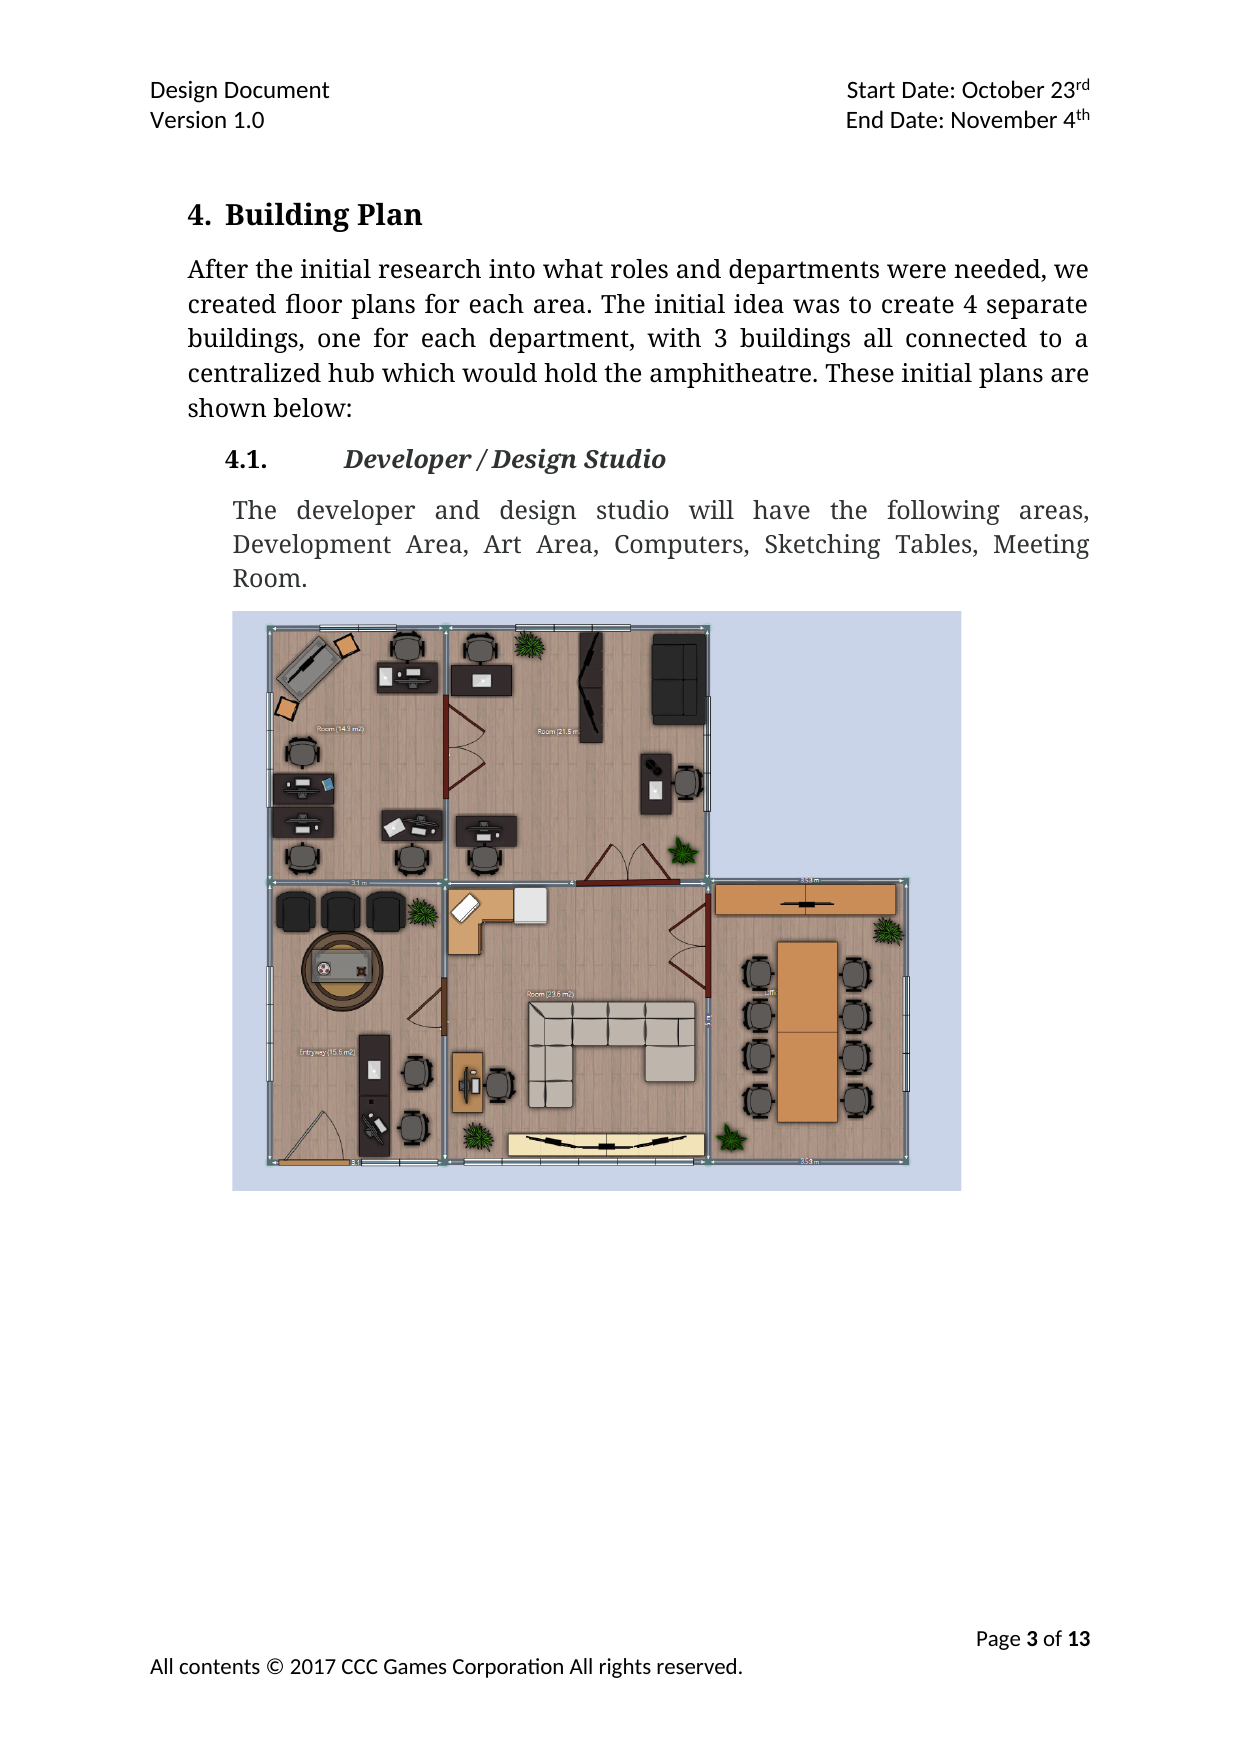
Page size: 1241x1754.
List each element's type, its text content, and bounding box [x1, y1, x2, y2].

list Building Plan [187, 195, 1090, 234]
list The developer and design studio will have the following areas, Development Area, Art Area, Computers, Sketching Tables, Meeting Room. [232, 493, 1090, 595]
list Developer / Design Studio [225, 442, 1090, 476]
text After the initial research into what roles and departments were needed, we created floor plans for each area. The initial idea was to create 4 separate buildings, one for each department, with 3 buildings all connected to a centralized hub which would hold the amphitheatre. These initial plans are shown below: [187, 252, 1090, 424]
